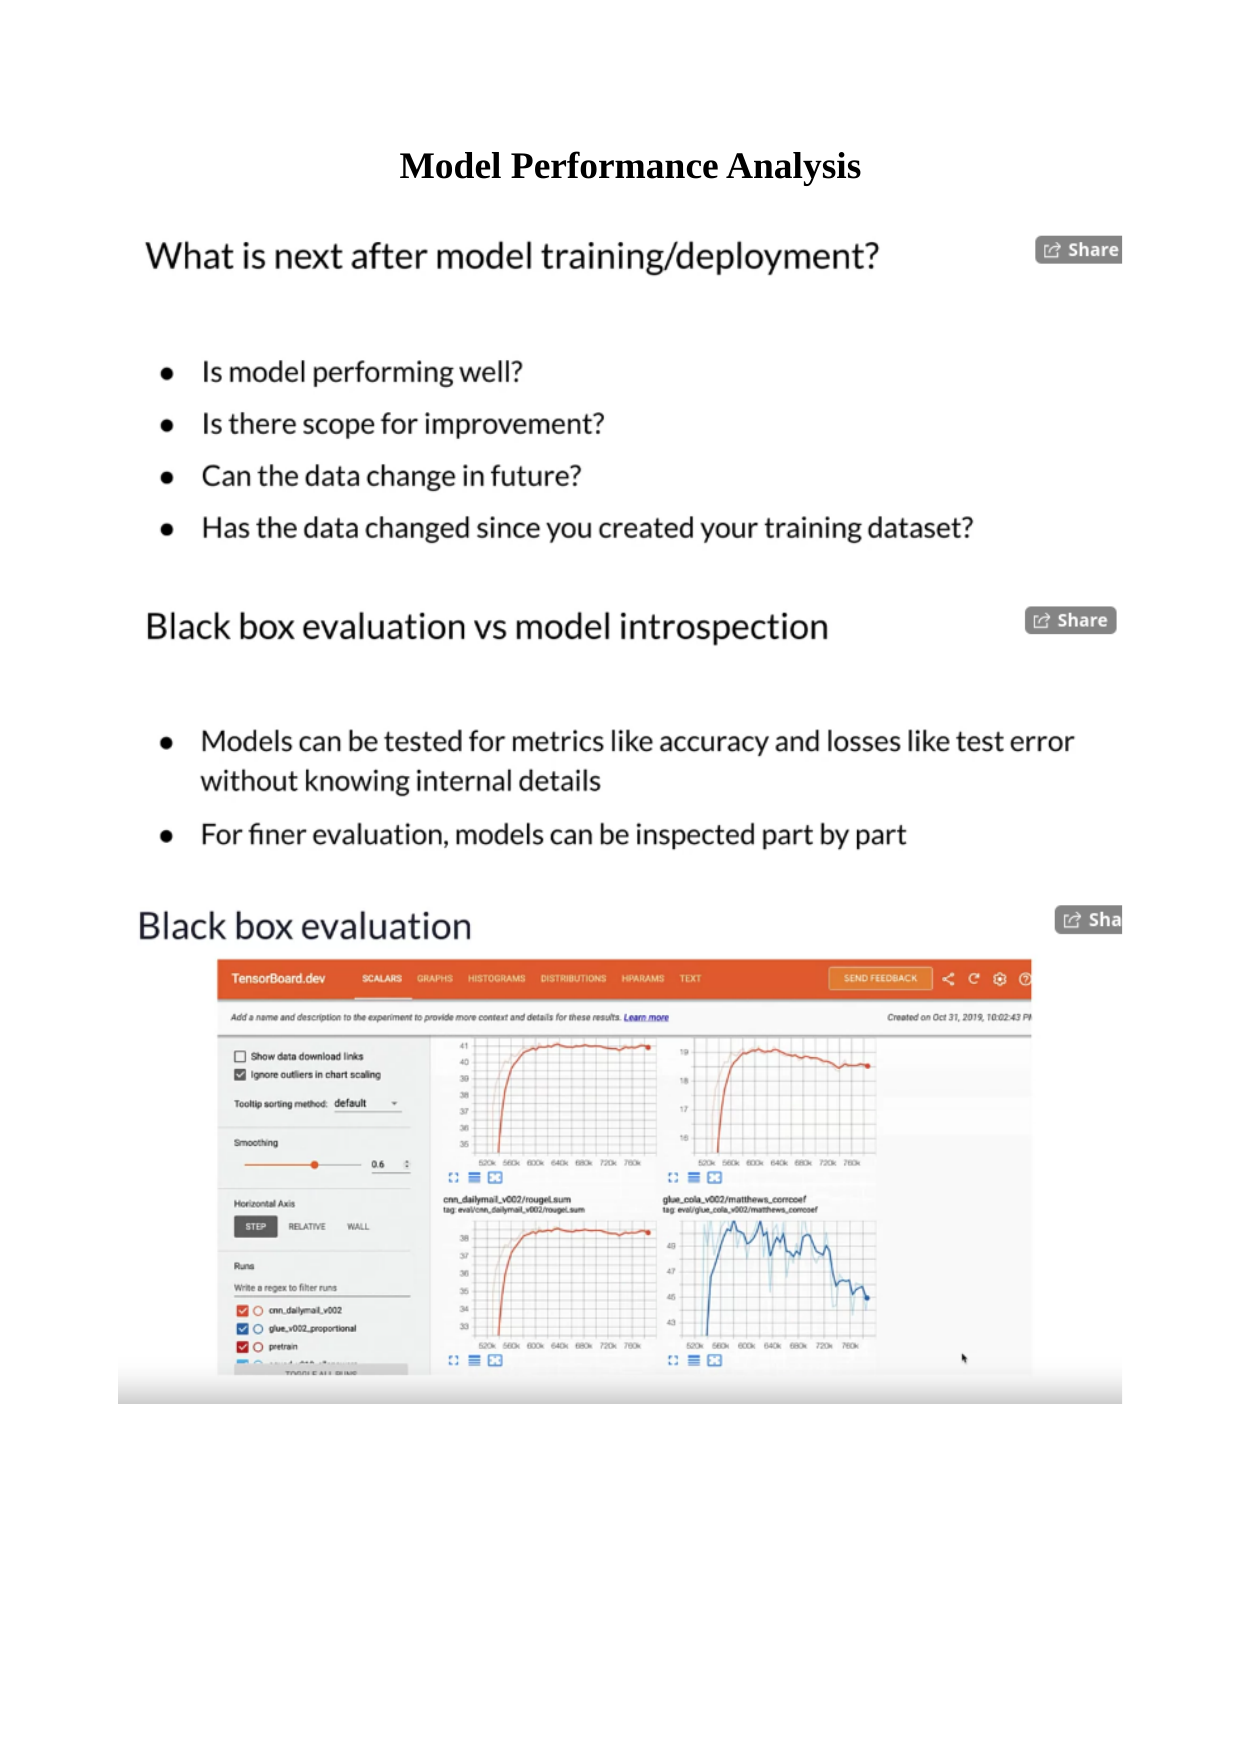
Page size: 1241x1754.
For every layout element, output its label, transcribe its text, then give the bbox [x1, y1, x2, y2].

picture [118, 227, 1123, 566]
subtitle Model Performance Analysis [118, 143, 1122, 186]
picture [118, 891, 1123, 1404]
picture [118, 594, 1123, 863]
